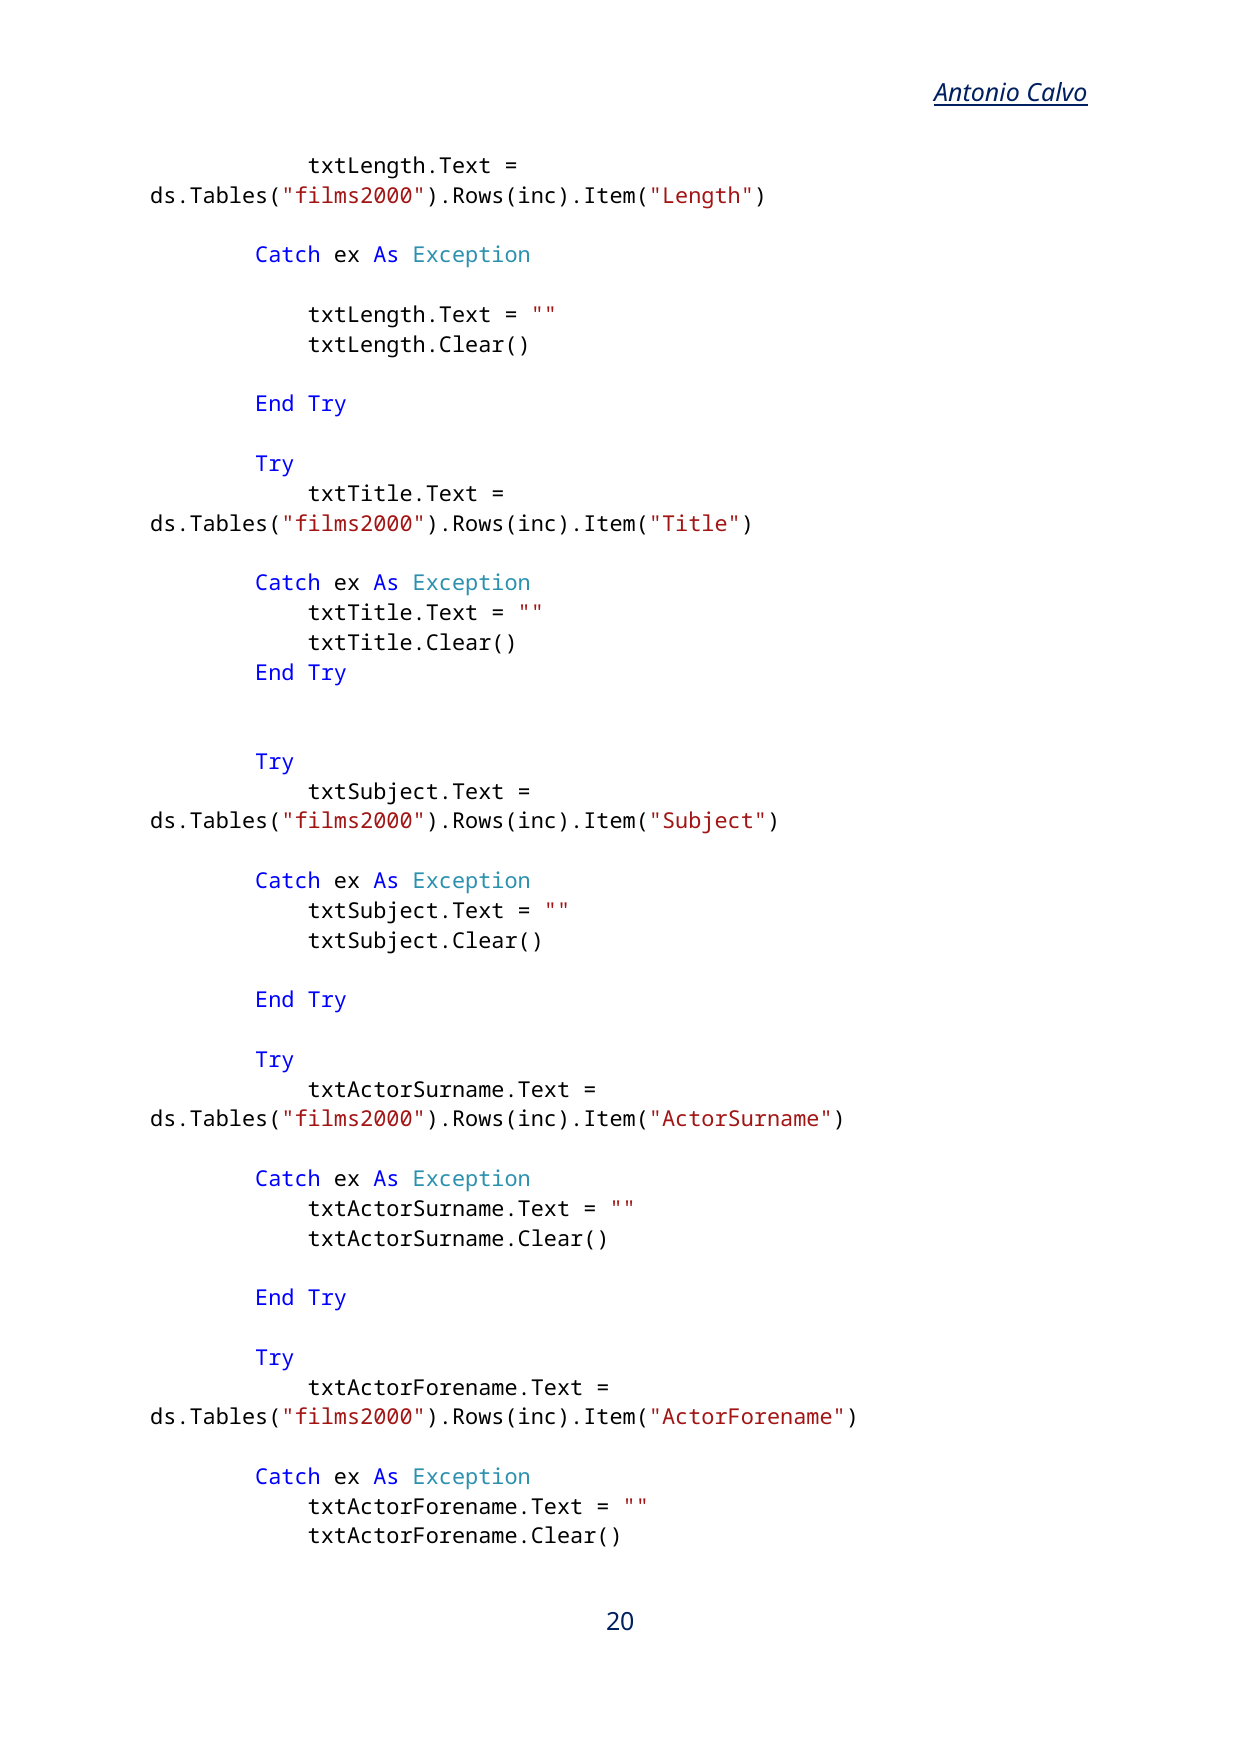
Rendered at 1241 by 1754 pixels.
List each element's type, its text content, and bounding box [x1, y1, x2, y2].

text End Try [150, 984, 1090, 1014]
text End Try [150, 388, 1090, 418]
text Try [150, 448, 1090, 478]
text txtTitle.Text = ds.Tables("films2000").Rows(inc).Item("Title") [150, 478, 1090, 537]
text txtActorSurname.Clear() [150, 1222, 1090, 1252]
text End Try [150, 656, 1090, 686]
text txtTitle.Text = "" [150, 597, 1090, 627]
text Catch ex As Exception [150, 1461, 1090, 1491]
text Try [150, 1342, 1090, 1371]
text txtLength.Text = ds.Tables("films2000").Rows(inc).Item("Length") [150, 150, 1090, 209]
text txtLength.Text = "" [150, 299, 1090, 329]
text txtActorSurname.Text = ds.Tables("films2000").Rows(inc).Item("ActorSurname") [150, 1073, 1090, 1133]
text txtActorSurname.Text = "" [150, 1193, 1090, 1222]
text Catch ex As Exception [150, 239, 1090, 269]
text txtActorForename.Clear() [150, 1520, 1090, 1550]
text Catch ex As Exception [150, 567, 1090, 597]
text txtActorForename.Text = "" [150, 1491, 1090, 1520]
text Catch ex As Exception [150, 1163, 1090, 1193]
text txtSubject.Clear() [150, 924, 1090, 954]
text txtLength.Clear() [150, 329, 1090, 358]
text End Try [150, 1282, 1090, 1312]
text txtTitle.Clear() [150, 627, 1090, 656]
text Try [150, 1044, 1090, 1073]
text txtActorForename.Text = ds.Tables("films2000").Rows(inc).Item("ActorForename") [150, 1371, 1090, 1431]
text txtSubject.Text = ds.Tables("films2000").Rows(inc).Item("Subject") [150, 776, 1090, 835]
text Catch ex As Exception [150, 865, 1090, 895]
text Try [150, 746, 1090, 776]
text txtSubject.Text = "" [150, 895, 1090, 924]
